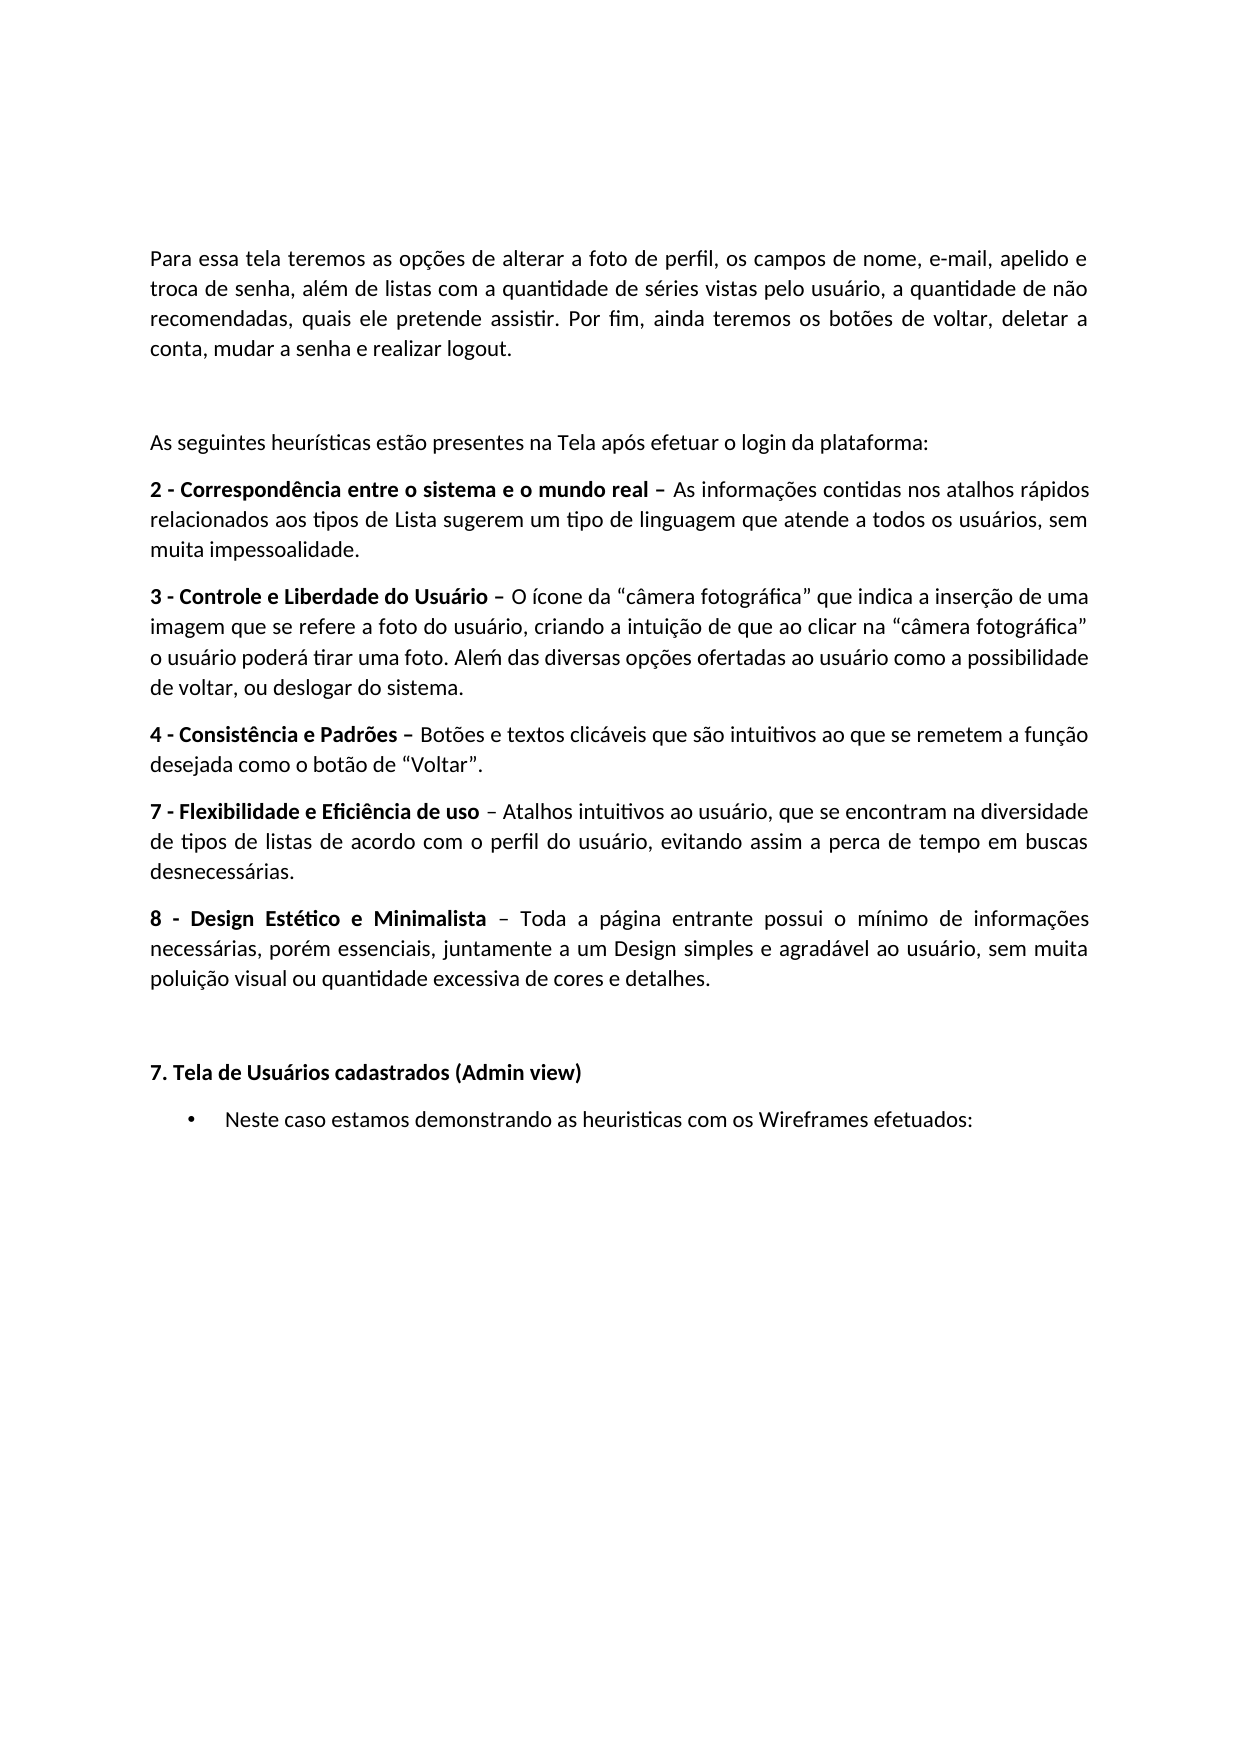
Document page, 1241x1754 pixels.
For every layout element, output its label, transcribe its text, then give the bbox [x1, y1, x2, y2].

text As seguintes heurísticas estão presentes na Tela após efetuar o login da plataforma: [150, 428, 1090, 456]
text Para essa tela teremos as opções de alterar a foto de perfil, os campos de nome, e-mail, apelido e troca de senha, além de listas com a quantidade de séries vistas pelo usuário, a quantidade de não recomendadas, quais ele pretende assistir. Por fim, ainda teremos os botões de voltar, deletar a conta, mudar a senha e realizar logout. [150, 244, 1090, 362]
text 4 - Consistência e Padrões – Botões e textos clicáveis que são intuitivos ao que se remetem a função desejada como o botão de “Voltar”. [150, 720, 1090, 778]
text 7. Tela de Usuários cadastrados (Admin view) [150, 1058, 1090, 1086]
text 3 - Controle e Liberdade do Usuário – O ícone da “câmera fotográfica” que indica a inserção de uma imagem que se refere a foto do usuário, criando a intuição de que ao clicar na “câmera fotográfica” o usuário poderá tirar uma foto. Aleḿ das diversas opções ofertadas ao usuário como a possibilidade de voltar, ou deslogar do sistema. [150, 582, 1090, 701]
text 8 - Design Estético e Minimalista – Toda a página entrante possui o mínimo de informações necessárias, porém essenciais, juntamente a um Design simples e agradável ao usuário, sem muita poluição visual ou quantidade excessiva de cores e detalhes. [150, 904, 1090, 993]
text 2 - Correspondência entre o sistema e o mundo real – As informações contidas nos atalhos rápidos relacionados aos tipos de Lista sugerem um tipo de linguagem que atende a todos os usuários, sem muita impessoalidade. [150, 475, 1090, 563]
list Neste caso estamos demonstrando as heuristicas com os Wireframes efetuados: [187, 1105, 1090, 1133]
text 7 - Flexibilidade e Eficiência de uso – Atalhos intuitivos ao usuário, que se encontram na diversidade de tipos de listas de acordo com o perfil do usuário, evitando assim a perca de tempo em buscas desnecessárias. [150, 797, 1090, 885]
